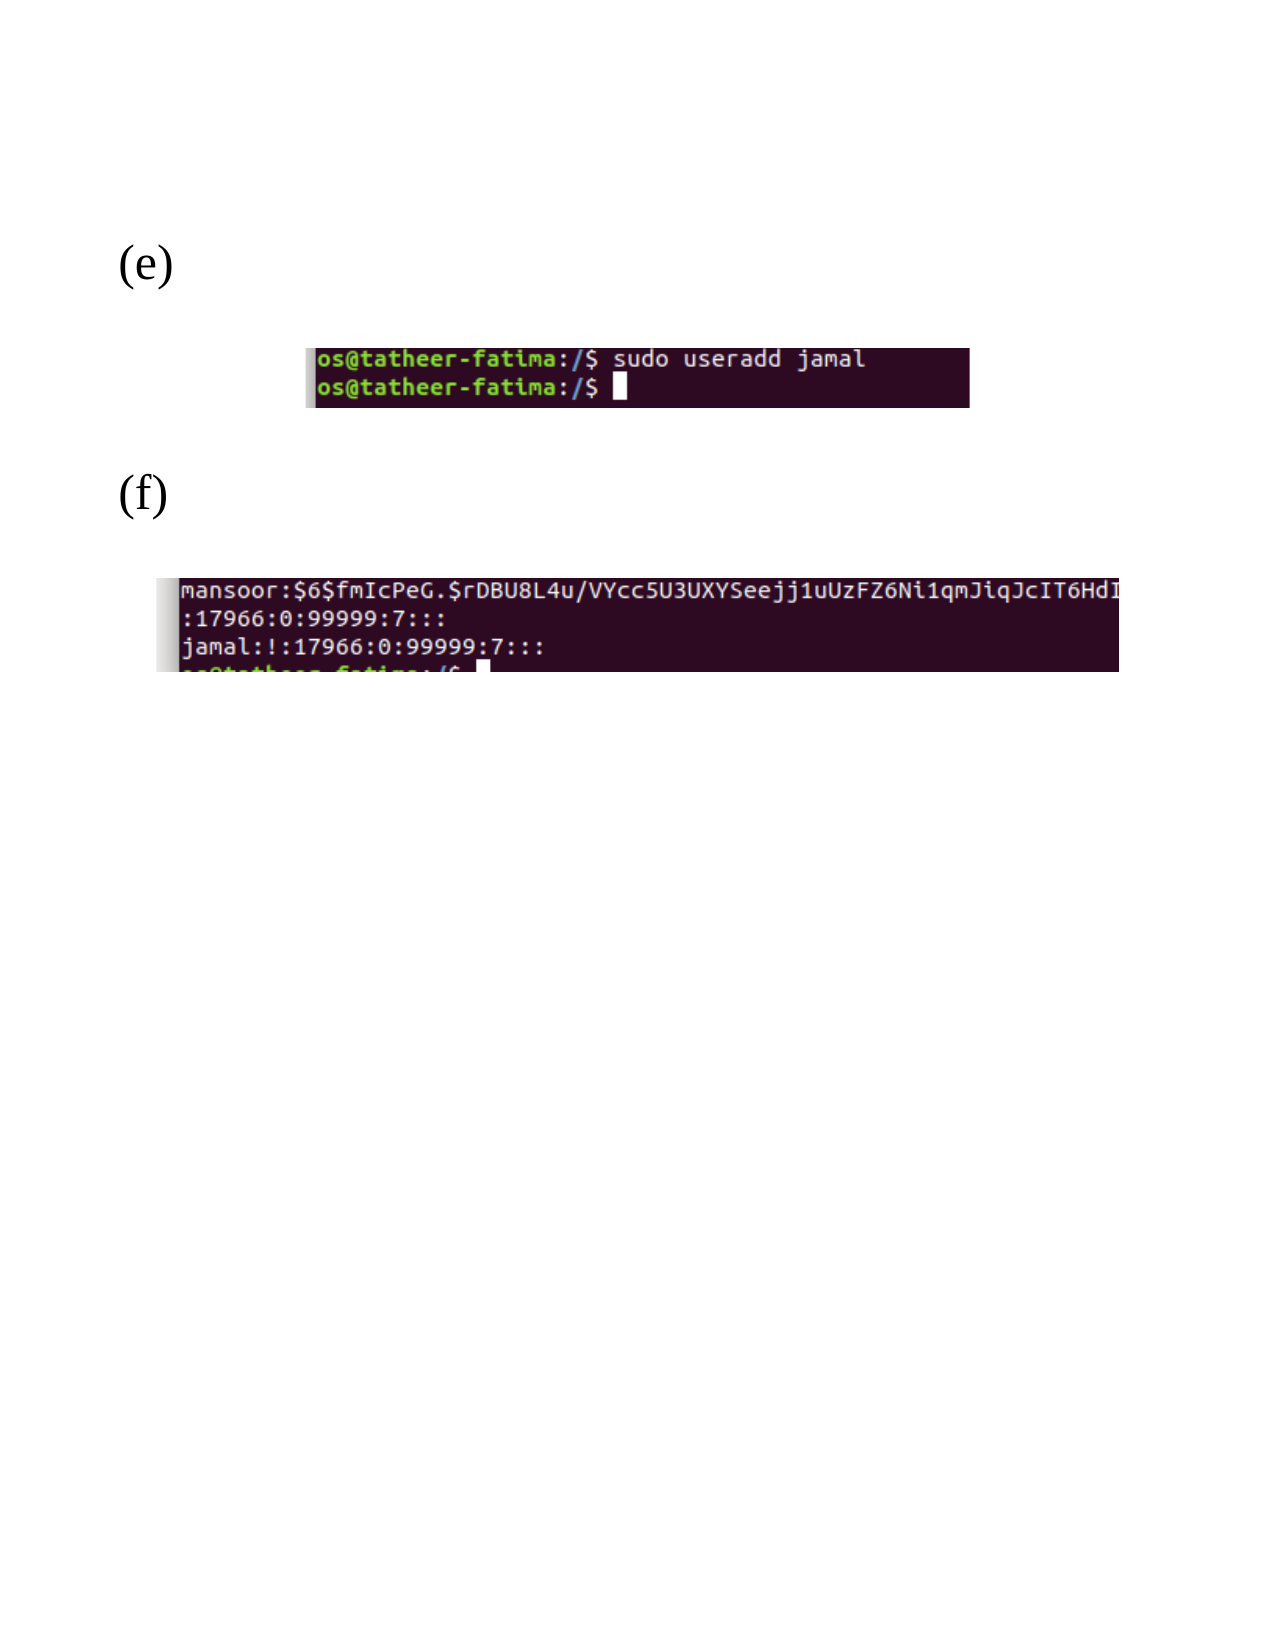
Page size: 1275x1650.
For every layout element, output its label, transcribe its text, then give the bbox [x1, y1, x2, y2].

picture [305, 348, 970, 408]
text (f) [118, 463, 1157, 521]
picture [156, 578, 1119, 672]
text (e) [118, 233, 1157, 291]
